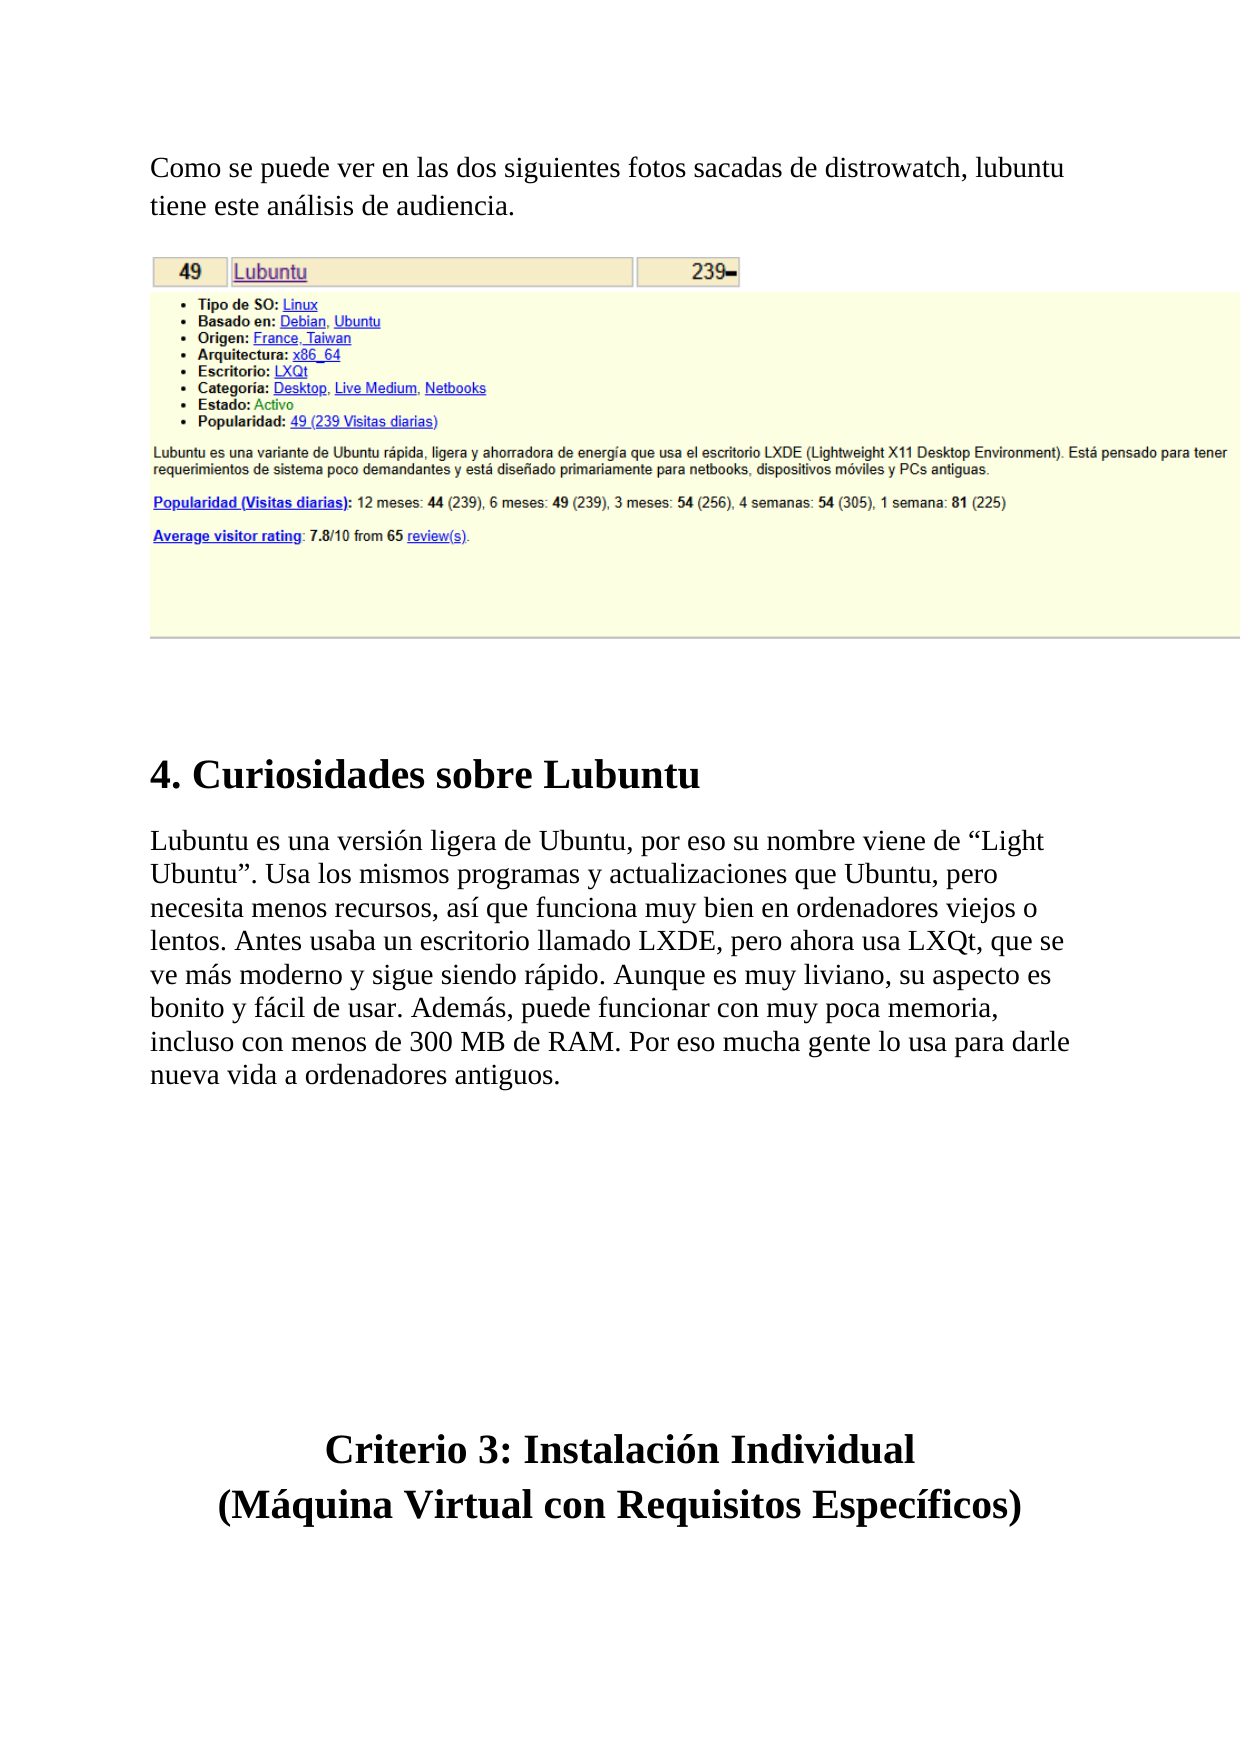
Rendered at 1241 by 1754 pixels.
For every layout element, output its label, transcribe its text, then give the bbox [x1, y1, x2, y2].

text Criterio 3: Instalación Individual [150, 1424, 1090, 1472]
picture [150, 292, 1241, 640]
text Lubuntu es una versión ligera de Ubuntu, por eso su nombre viene de “Light Ubuntu”. Usa los mismos programas y actualizaciones que Ubuntu, pero necesita menos recursos, así que funciona muy bien en ordenadores viejos o lentos. Antes usaba un escritorio llamado LXDE, pero ahora usa LXQt, que se ve más moderno y sigue siendo rápido. Aunque es muy liviano, su aspecto es bonito y fácil de usar. Además, puede funcionar con muy poca memoria, incluso con menos de 300 MB de RAM. Por eso mucha gente lo usa para darle nueva vida a ordenadores antiguos. [150, 823, 1090, 1091]
text (Máquina Virtual con Requisitos Específicos) [150, 1479, 1090, 1527]
subtitle 4. Curiosidades sobre Lubuntu [150, 750, 1090, 798]
picture [150, 257, 748, 289]
text Como se puede ver en las dos siguientes fotos sacadas de distrowatch, lubuntu tiene este análisis de audiencia. [150, 150, 1090, 222]
